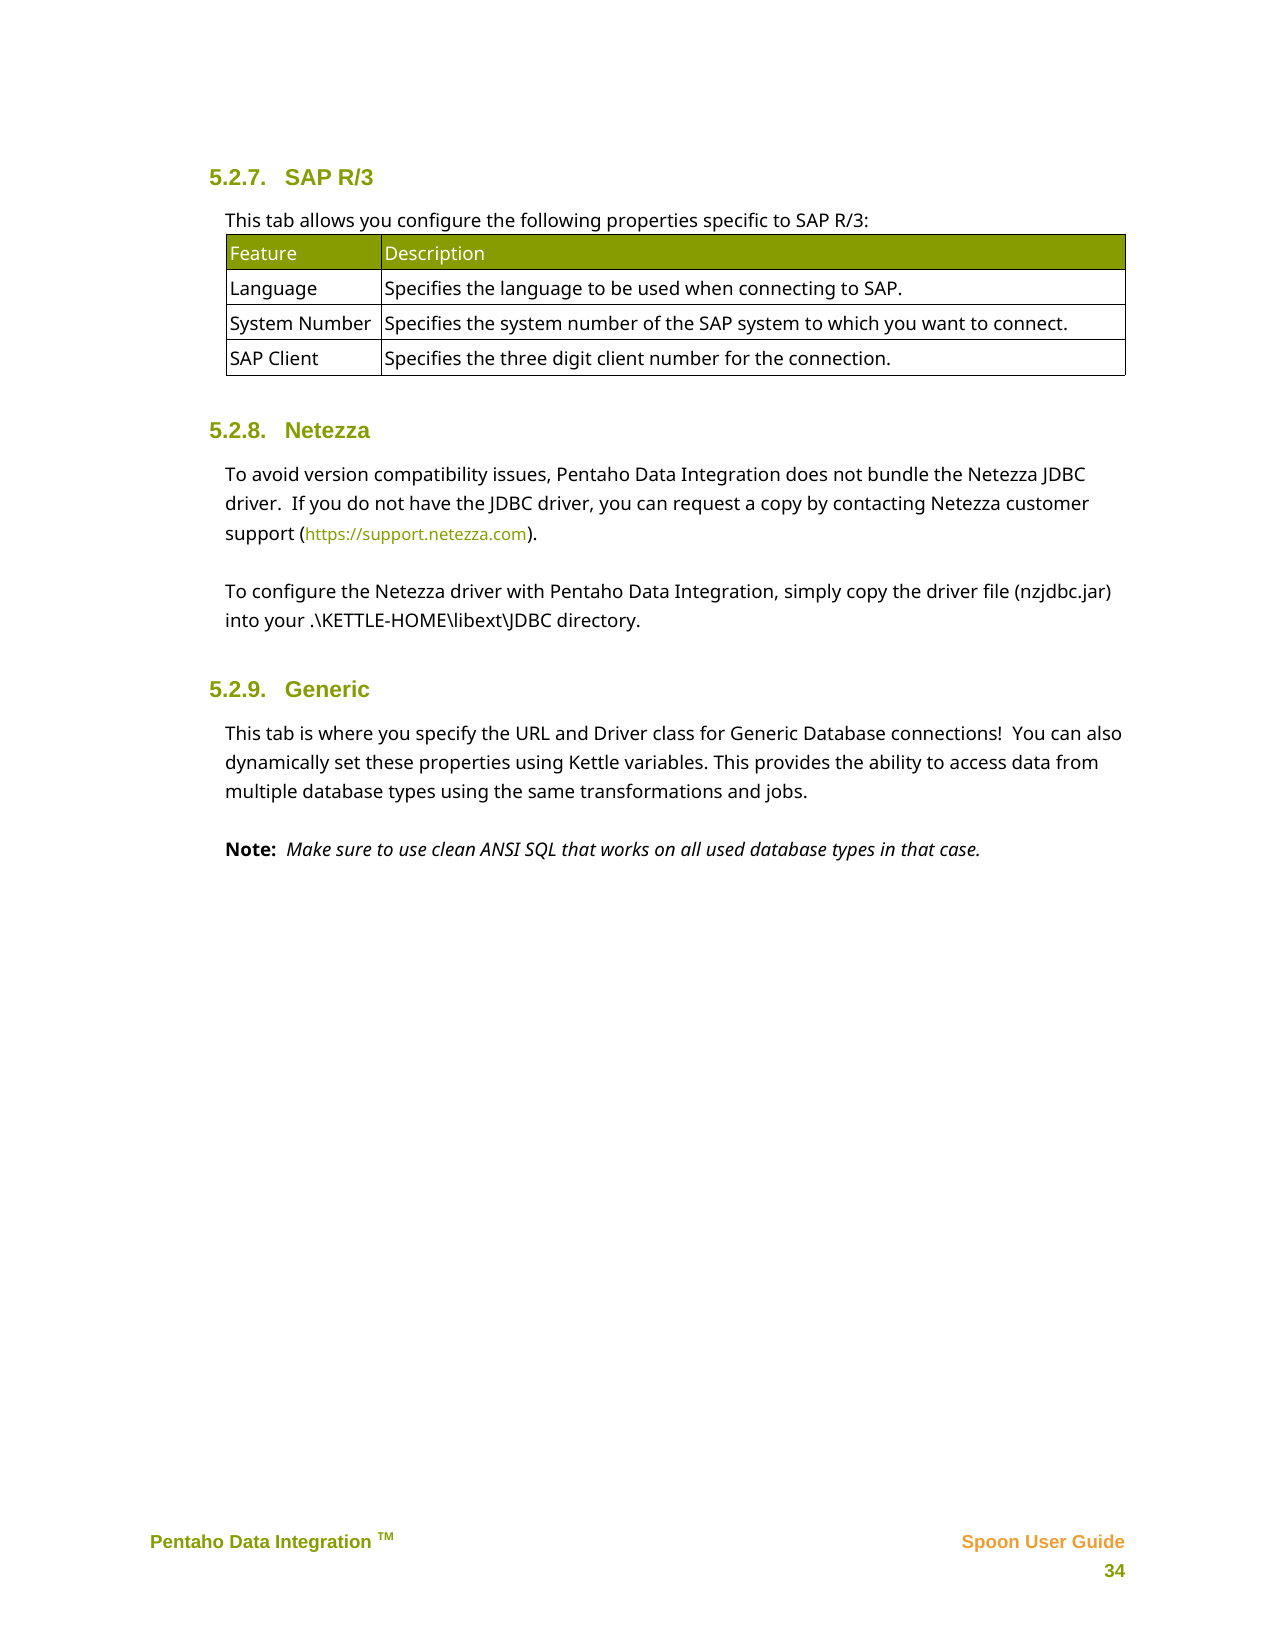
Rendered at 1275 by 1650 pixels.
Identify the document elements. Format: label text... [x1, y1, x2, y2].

subtitle Netezza [209, 411, 1125, 446]
table_cell System Number [227, 305, 381, 339]
table_cell SAP Client [227, 340, 381, 375]
text This tab is where you specify the URL and Driver class for Generic Database connections! You can also dynamically set these properties using Kettle variables. This provides the ability to access data from multiple database types using the same transformations and jobs. [225, 717, 1125, 804]
table_header Description [382, 235, 1125, 269]
subtitle Generic [209, 669, 1125, 704]
text This tab allows you configure the following properties specific to SAP R/3: [225, 204, 1125, 233]
table_header Feature [227, 235, 381, 269]
table_cell Specifies the three digit client number for the connection. [382, 340, 1125, 375]
table_cell Language [227, 270, 381, 304]
subtitle SAP R/3 [209, 157, 1125, 192]
text Note: Make sure to use clean ANSI SQL that works on all used database types in that case. [225, 833, 1125, 862]
text To avoid version compatibility issues, Pentaho Data Integration does not bundle the Netezza JDBC driver. If you do not have the JDBC driver, you can request a copy by contacting Netezza customer support (https://support.netezza.com). [225, 458, 1125, 546]
table_cell Specifies the language to be used when connecting to SAP. [382, 270, 1125, 304]
text To configure the Netezza driver with Pentaho Data Integration, simply copy the driver file (nzjdbc.jar) into your .\KETTLE-HOME\libext\JDBC directory. [225, 575, 1125, 633]
table_cell Specifies the system number of the SAP system to which you want to connect. [382, 305, 1125, 339]
